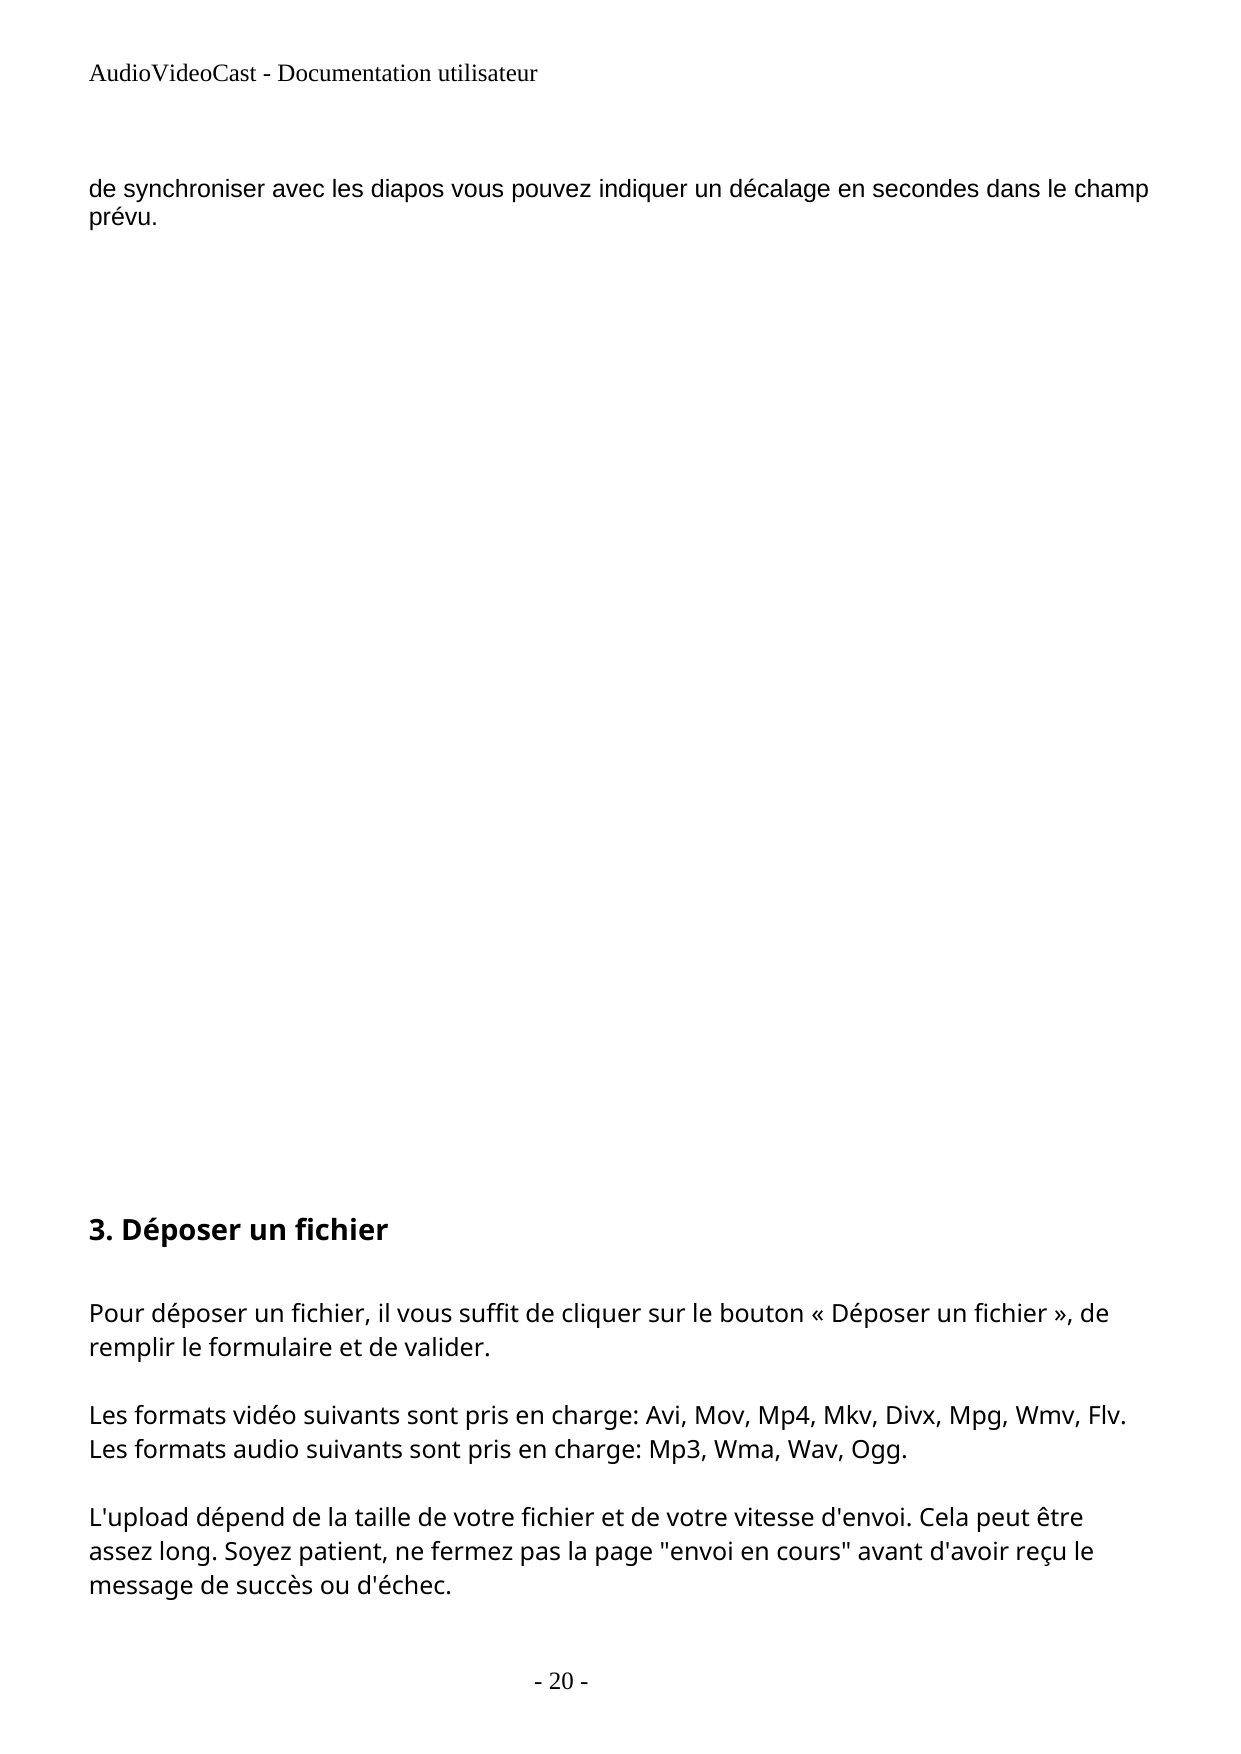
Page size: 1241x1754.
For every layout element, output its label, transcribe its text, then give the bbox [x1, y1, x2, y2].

text L'upload dépend de la taille de votre fichier et de votre vitesse d'envoi. Cela peut être assez long. Soyez patient, ne fermez pas la page "envoi en cours" avant d'avoir reçu le message de succès ou d'échec. [88, 1500, 1152, 1602]
text Les formats audio suivants sont pris en charge: Mp3, Wma, Wav, Ogg. [88, 1432, 1152, 1466]
subtitle 3. Déposer un fichier [88, 1209, 1152, 1249]
text Pour déposer un fichier, il vous suffit de cliquer sur le bouton « Déposer un fichier », de remplir le formulaire et de valider. [88, 1295, 1152, 1363]
text de synchroniser avec les diapos vous pouvez indiquer un décalage en secondes dans le champ prévu. [88, 175, 1152, 231]
text Les formats vidéo suivants sont pris en charge: Avi, Mov, Mp4, Mkv, Divx, Mpg, Wmv, Flv. [88, 1397, 1152, 1432]
